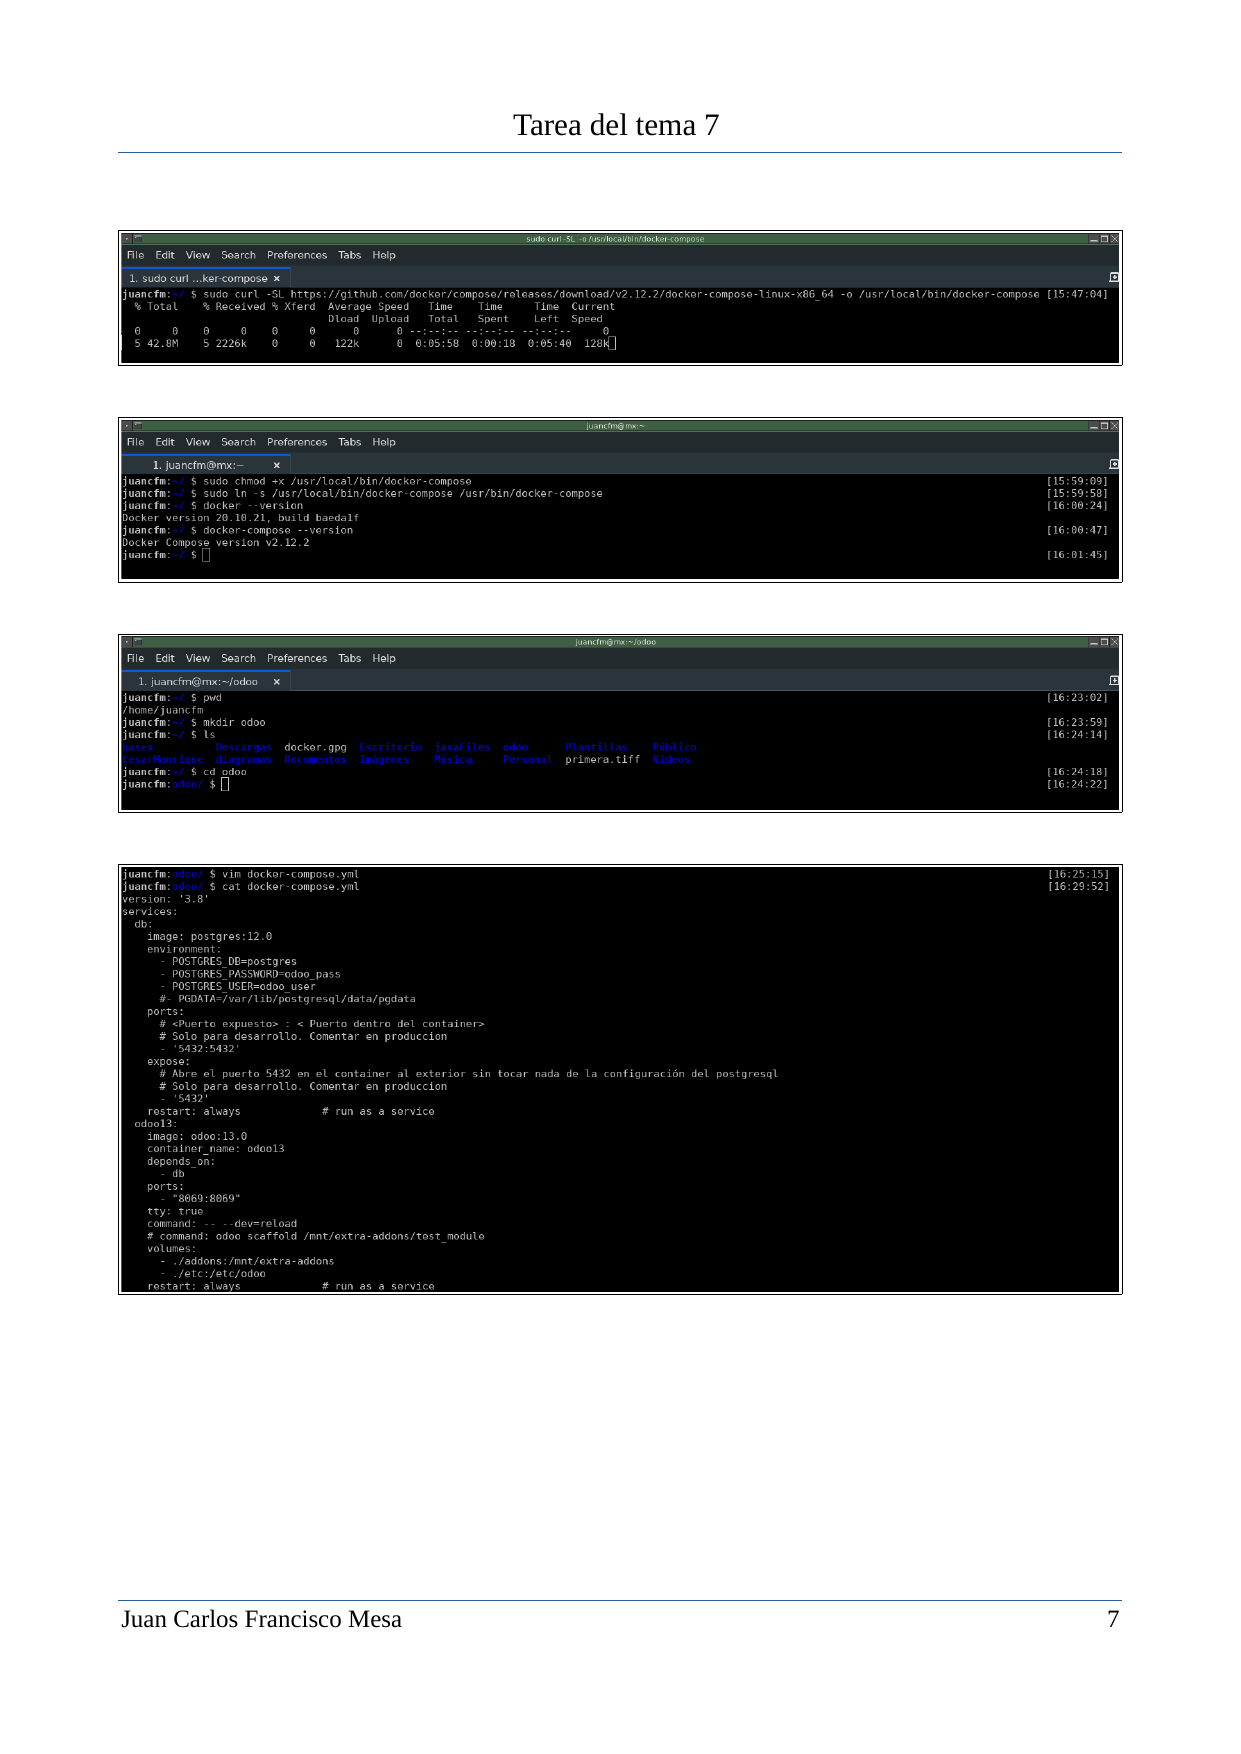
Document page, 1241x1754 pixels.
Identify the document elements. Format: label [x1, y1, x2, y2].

picture [121, 420, 1119, 579]
picture [121, 867, 1119, 1292]
picture [121, 233, 1119, 363]
picture [121, 636, 1119, 810]
